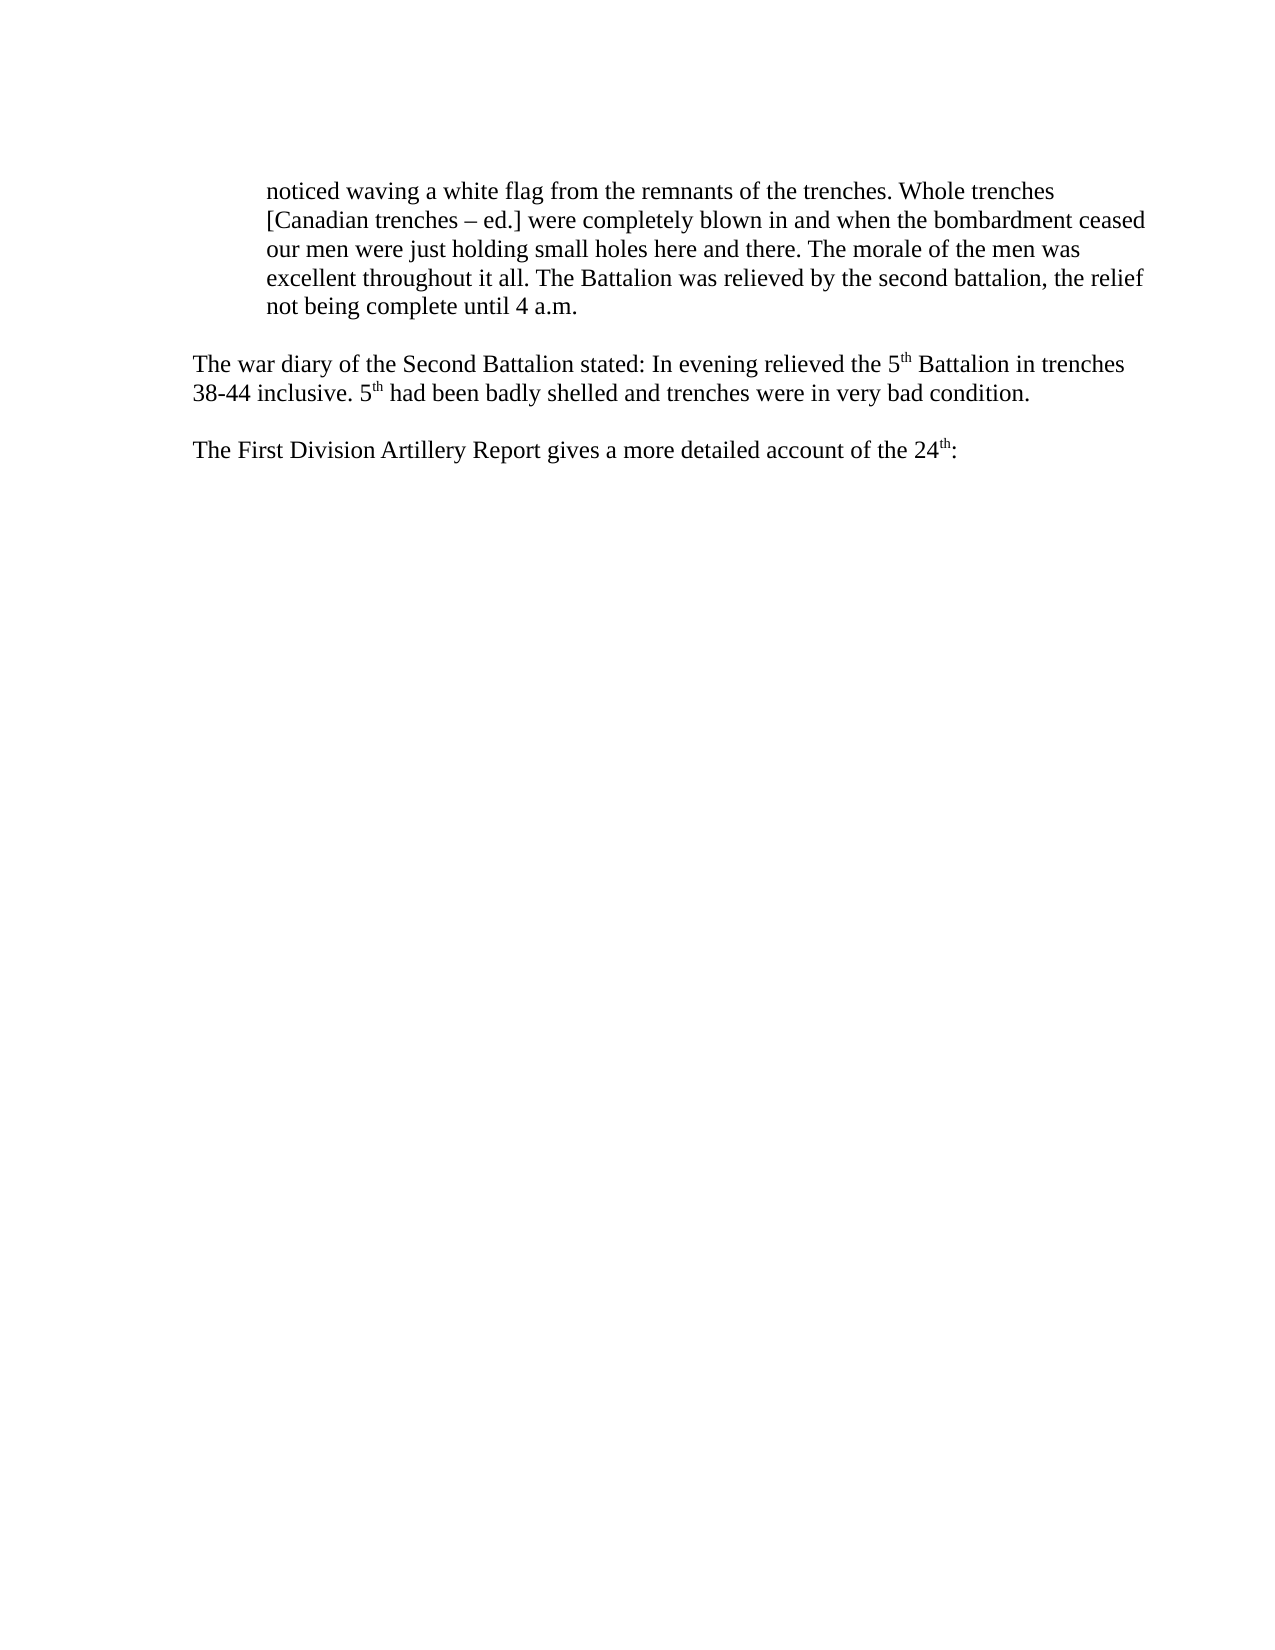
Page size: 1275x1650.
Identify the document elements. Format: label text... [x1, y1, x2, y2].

text The war diary of the Second Battalion stated: In evening relieved the 5th Battalion in trenches 38-44 inclusive. 5th had been badly shelled and trenches were in very bad condition. [192, 349, 1158, 406]
text noticed waving a white flag from the remnants of the trenches. Whole trenches [Canadian trenches – ed.] were completely blown in and when the bombardment ceased our men were just holding small holes here and there. The morale of the men was excellent throughout it all. The Battalion was relieved by the second battalion, the relief not being complete until 4 a.m. [266, 176, 1158, 320]
text The First Division Artillery Report gives a more detailed account of the 24th: [192, 435, 1158, 464]
